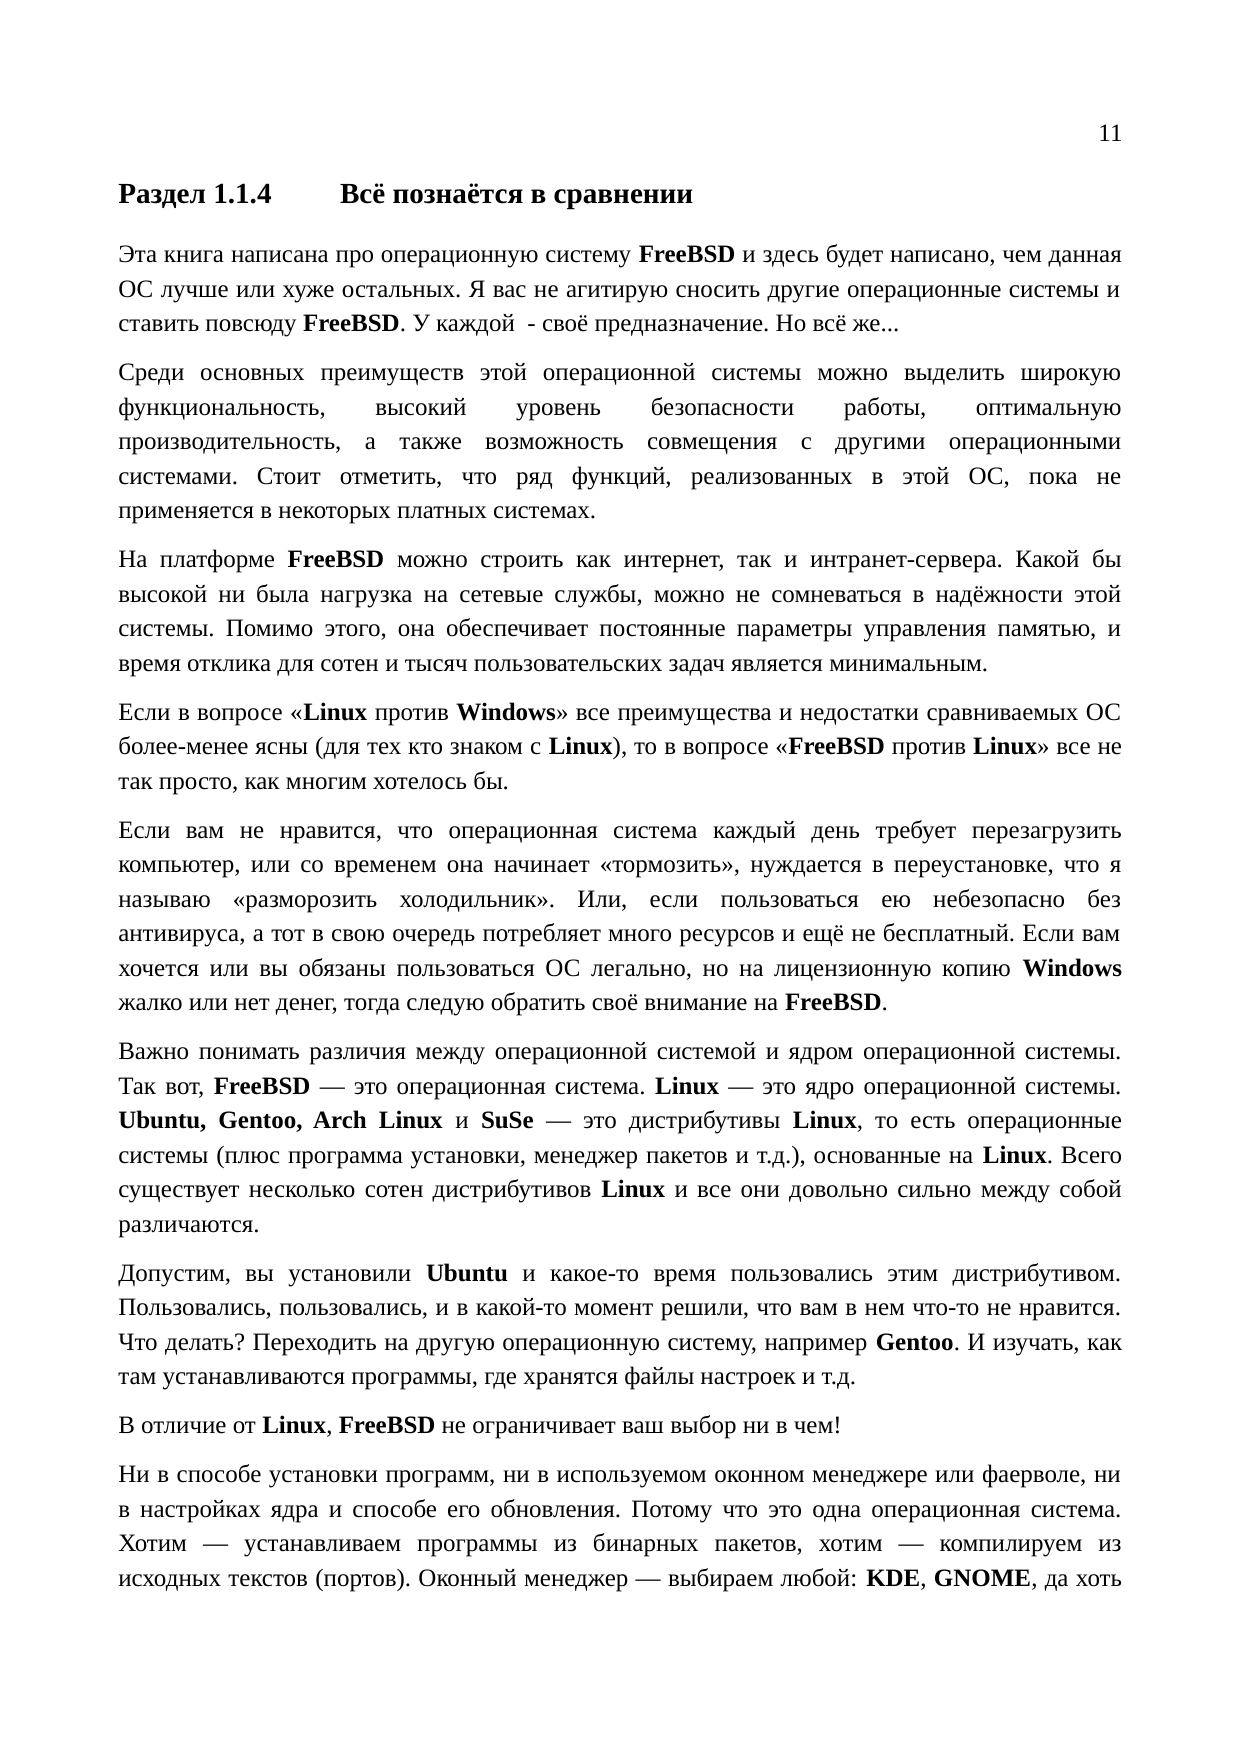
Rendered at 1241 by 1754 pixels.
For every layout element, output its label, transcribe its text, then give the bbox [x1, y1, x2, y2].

text Эта книга написана про операционную систему FreeBSD и здесь будет написано, чем данная ОС лучше или хуже остальных. Я вас не агитирую сносить другие операционные системы и ставить повсюду FreeBSD. У каждой - своё предназначение. Но всё же... [118, 239, 1122, 337]
text Допустим, вы установили Ubuntu и какое-то время пользовались этим дистрибутивом. Пользовались, пользовались, и в какой-то момент решили, что вам в нем что-то не нравится. Что делать? Переходить на другую операционную систему, например Gentoo. И изучать, как там устанавливаются программы, где хранятся файлы настроек и т.д. [118, 1258, 1122, 1390]
text На платформе FreeBSD можно строить как интернет, так и интранет-сервера. Какой бы высокой ни была нагрузка на сетевые службы, можно не сомневаться в надёжности этой системы. Помимо этого, она обеспечивает постоянные параметры управления памятью, и время отклика для сотен и тысяч пользовательских задач является минимальным. [118, 544, 1122, 677]
text Среди основных преимуществ этой операционной системы можно выделить широкую функциональность, высокий уровень безопасности работы, оптимальную производительность, а также возможность совмещения с другими операционными системами. Стоит отметить, что ряд функций, реализованных в этой ОС, пока не применяется в некоторых платных системах. [118, 357, 1122, 524]
text Ни в способе установки программ, ни в используемом оконном менеджере или фаерволе, ни в настройках ядра и способе его обновления. Потому что это одна операционная система. Хотим — устанавливаем программы из бинарных пакетов, хотим — компилируем из исходных текстов (портов). Оконный менеджер — выбираем любой: KDE, GNOME, да хоть [118, 1459, 1122, 1592]
subtitle Всё познаётся в сравнении [118, 176, 1122, 210]
text Важно понимать различия между операционной системой и ядром операционной системы. Так вот, FreeBSD — это операционная система. Linux — это ядро операционной системы. Ubuntu, Gentoo, Arch Linux и SuSe — это дистрибутивы Linux, то есть операционные системы (плюс программа установки, менеджер пакетов и т.д.), основанные на Linux. Всего существует несколько сотен дистрибутивов Linux и все они довольно сильно между собой различаются. [118, 1036, 1122, 1237]
text В отличие от Linux, FreeBSD не ограничивает ваш выбор ни в чем! [118, 1410, 1122, 1439]
text Если в вопросе «Linux против Windows» все преимущества и недостатки сравниваемых ОС более-менее ясны (для тех кто знаком с Linux), то в вопросе «FreeBSD против Linux» все не так просто, как многим хотелось бы. [118, 697, 1122, 794]
text Если вам не нравится, что операционная система каждый день требует перезагрузить компьютер, или со временем она начинает «тормозить», нуждается в переустановке, что я называю «разморозить холодильник». Или, если пользоваться ею небезопасно без антивируса, а тот в свою очередь потребляет много ресурсов и ещё не бесплатный. Если вам хочется или вы обязаны пользоваться ОС легально, но на лицензионную копию Windows жалко или нет денег, тогда следую обратить своё внимание на FreeBSD. [118, 815, 1122, 1016]
